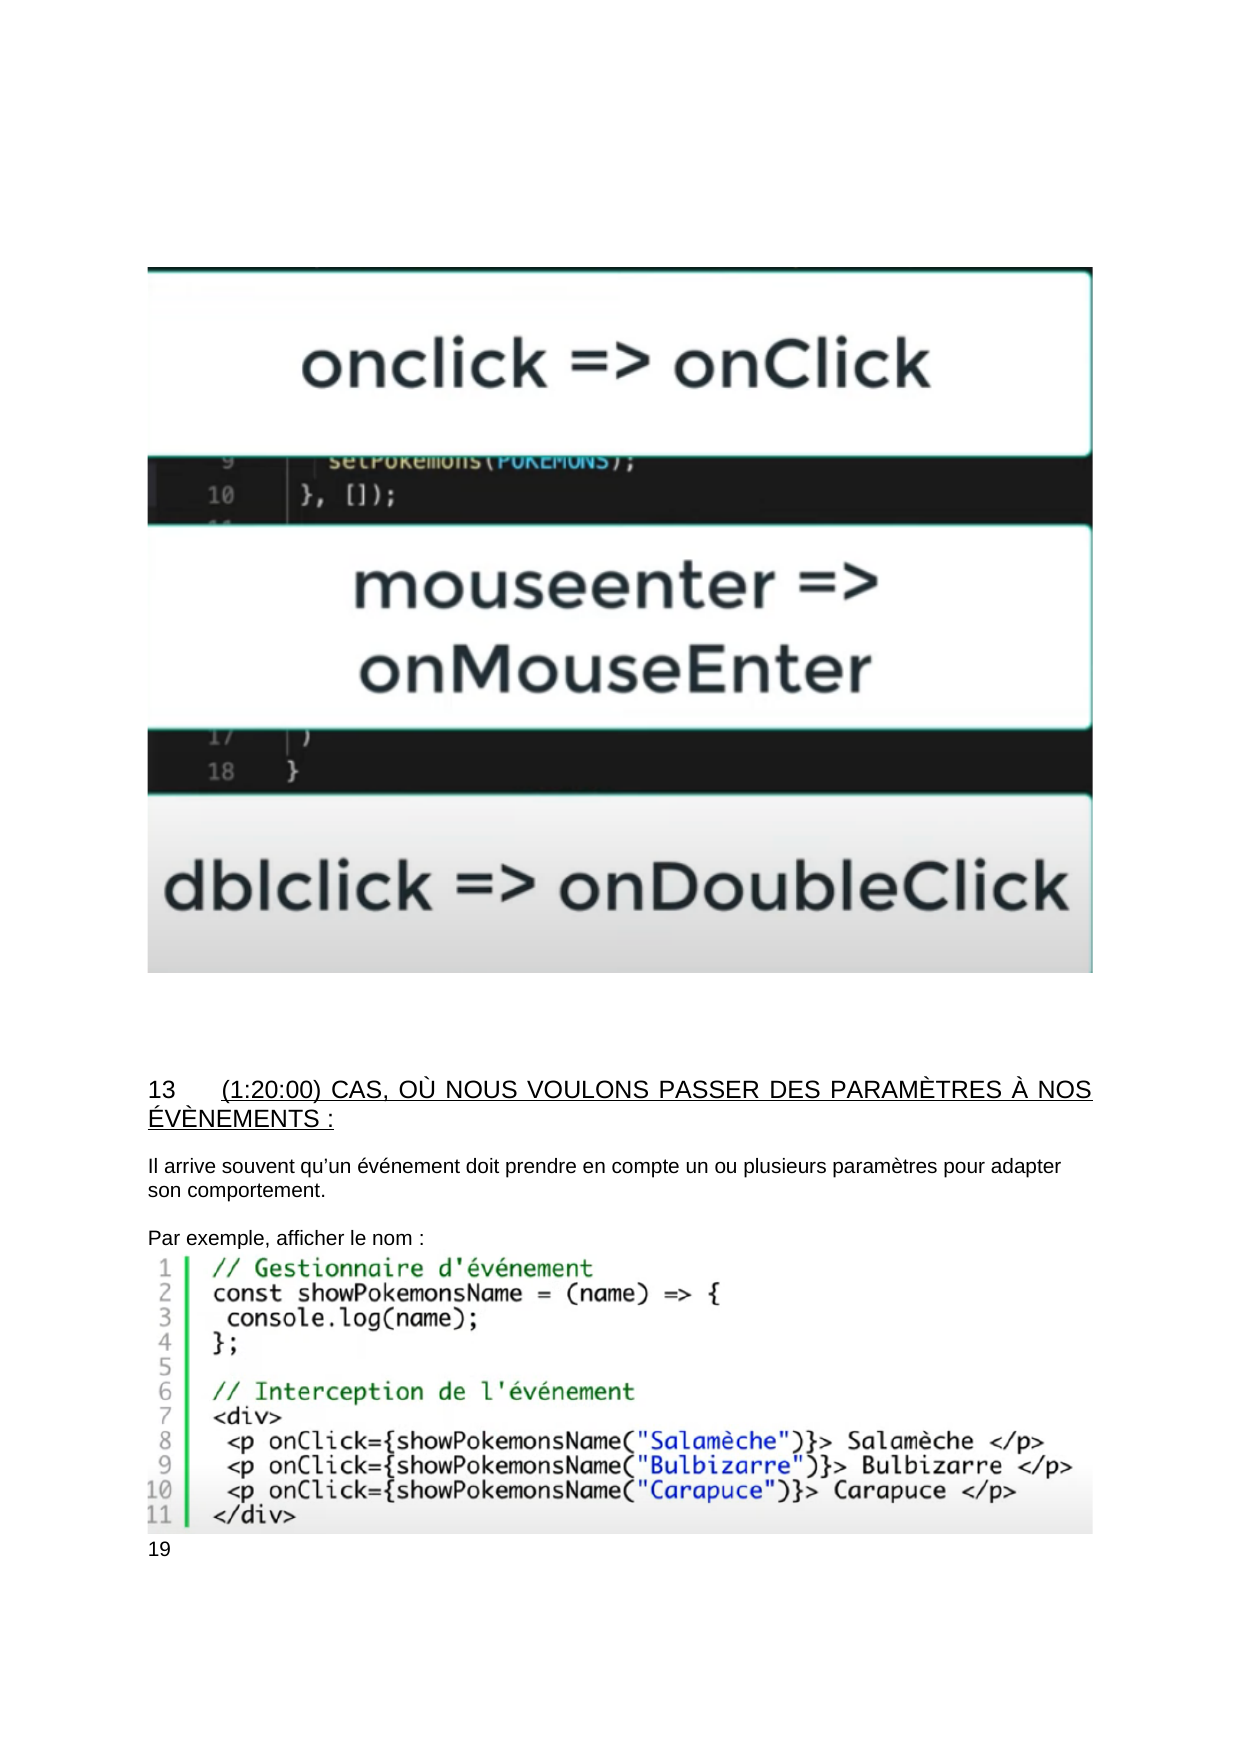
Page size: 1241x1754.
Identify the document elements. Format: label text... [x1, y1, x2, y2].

subtitle (1:20:00) Cas, où nous voulons passer des paramètres à nos évènements : [148, 1075, 1093, 1133]
picture [147, 1249, 1093, 1534]
picture [147, 267, 1093, 973]
text Par exemple, afficher le nom : [148, 1226, 1093, 1249]
text Il arrive souvent qu’un événement doit prendre en compte un ou plusieurs paramètres pour adapter son comportement. [148, 1154, 1093, 1202]
